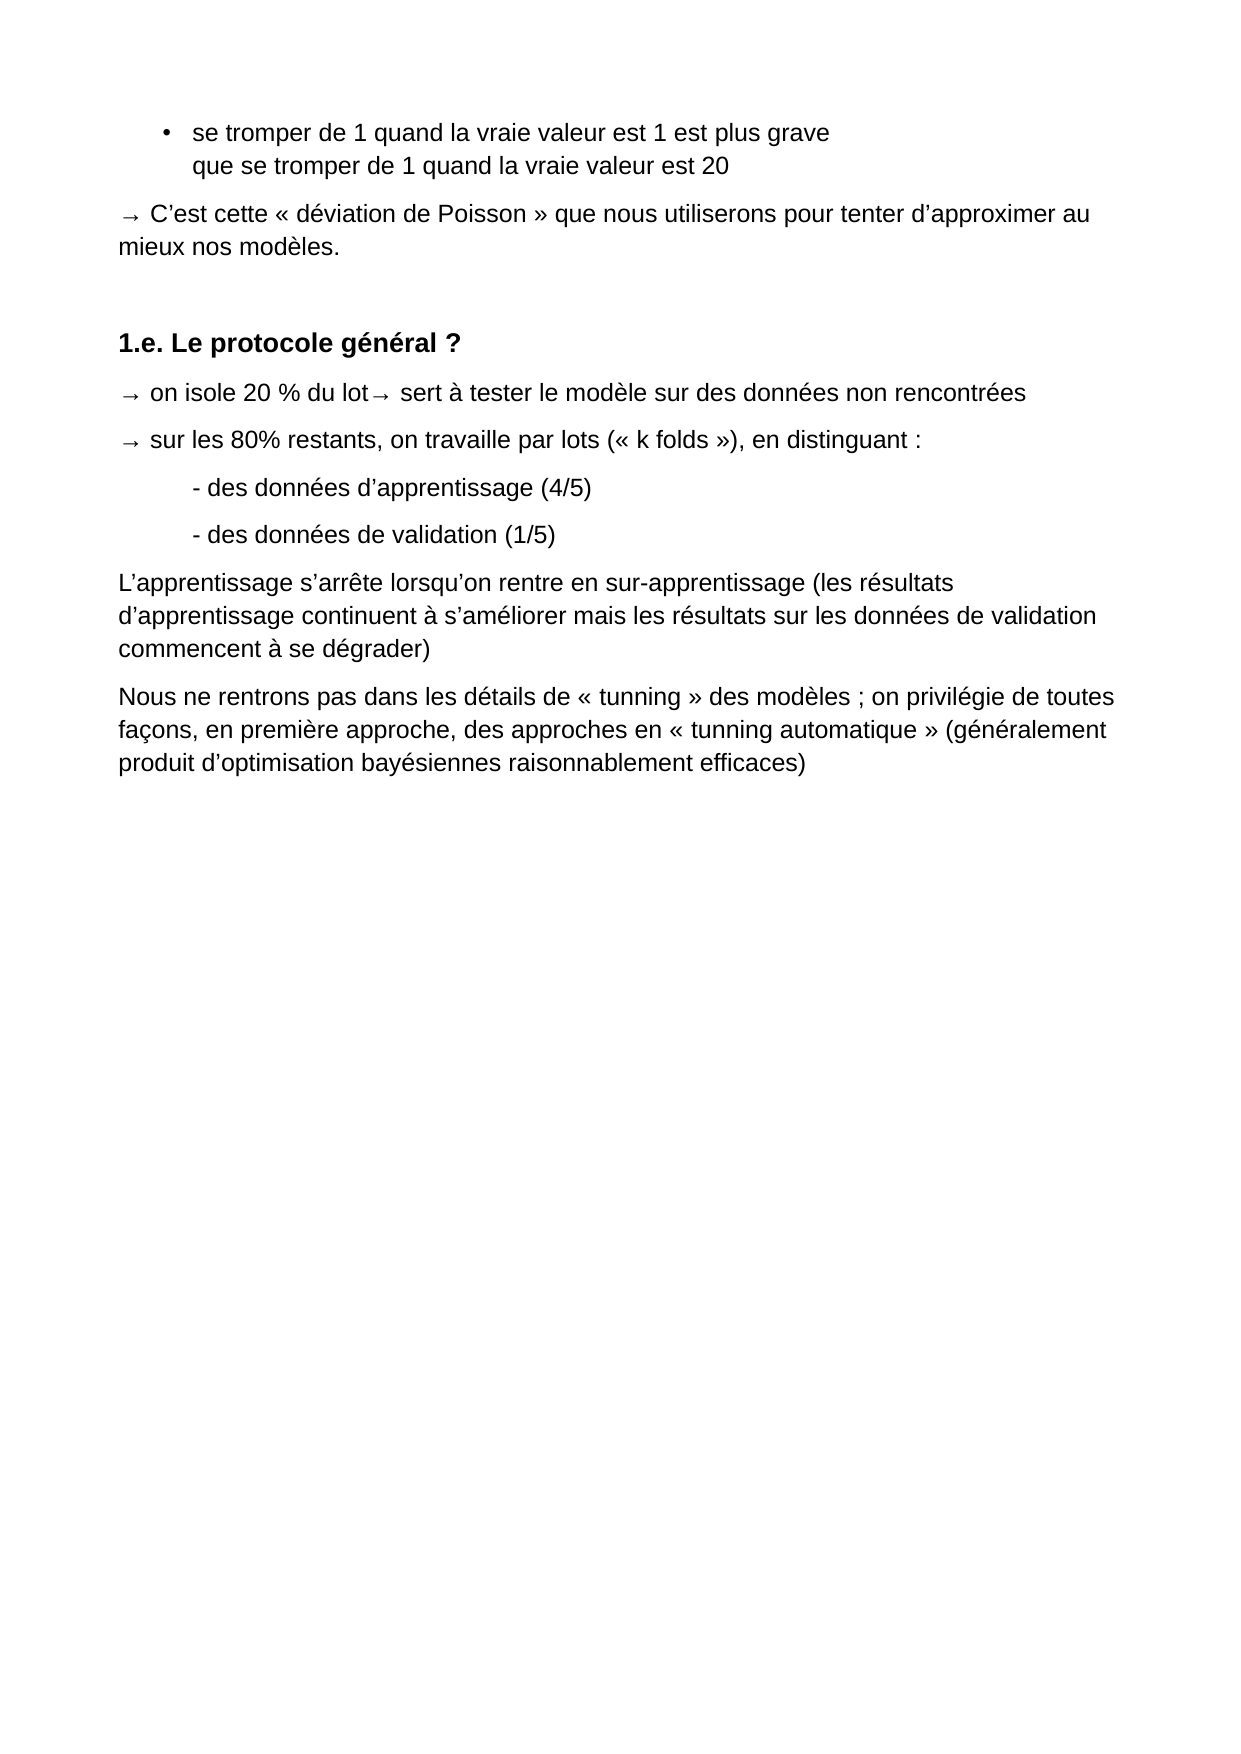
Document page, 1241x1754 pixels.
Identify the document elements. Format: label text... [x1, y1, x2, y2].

text L’apprentissage s’arrête lorsqu’on rentre en sur-apprentissage (les résultats d’apprentissage continuent à s’améliorer mais les résultats sur les données de validation commencent à se dégrader) [118, 568, 1122, 663]
text - des données d’apprentissage (4/5) [118, 473, 1122, 502]
text → on isole 20 % du lot→ sert à tester le modèle sur des données non rencontrées [118, 378, 1122, 406]
text → C’est cette « déviation de Poisson » que nous utiliserons pour tenter d’approximer au mieux nos modèles. [118, 199, 1122, 261]
text - des données de validation (1/5) [118, 520, 1122, 549]
text → sur les 80% restants, on travaille par lots (« k folds »), en distinguant : [118, 425, 1122, 454]
text 1.e. Le protocole général ? [118, 327, 1122, 358]
text Nous ne rentrons pas dans les détails de « tunning » des modèles ; on privilégie de toutes façons, en première approche, des approches en « tunning automatique » (généralement produit d’optimisation bayésiennes raisonnablement efficaces) [118, 682, 1122, 776]
list se tromper de 1 quand la vraie valeur est 1 est plus grave que se tromper de 1 quand la vraie valeur est 20 [162, 118, 1122, 180]
